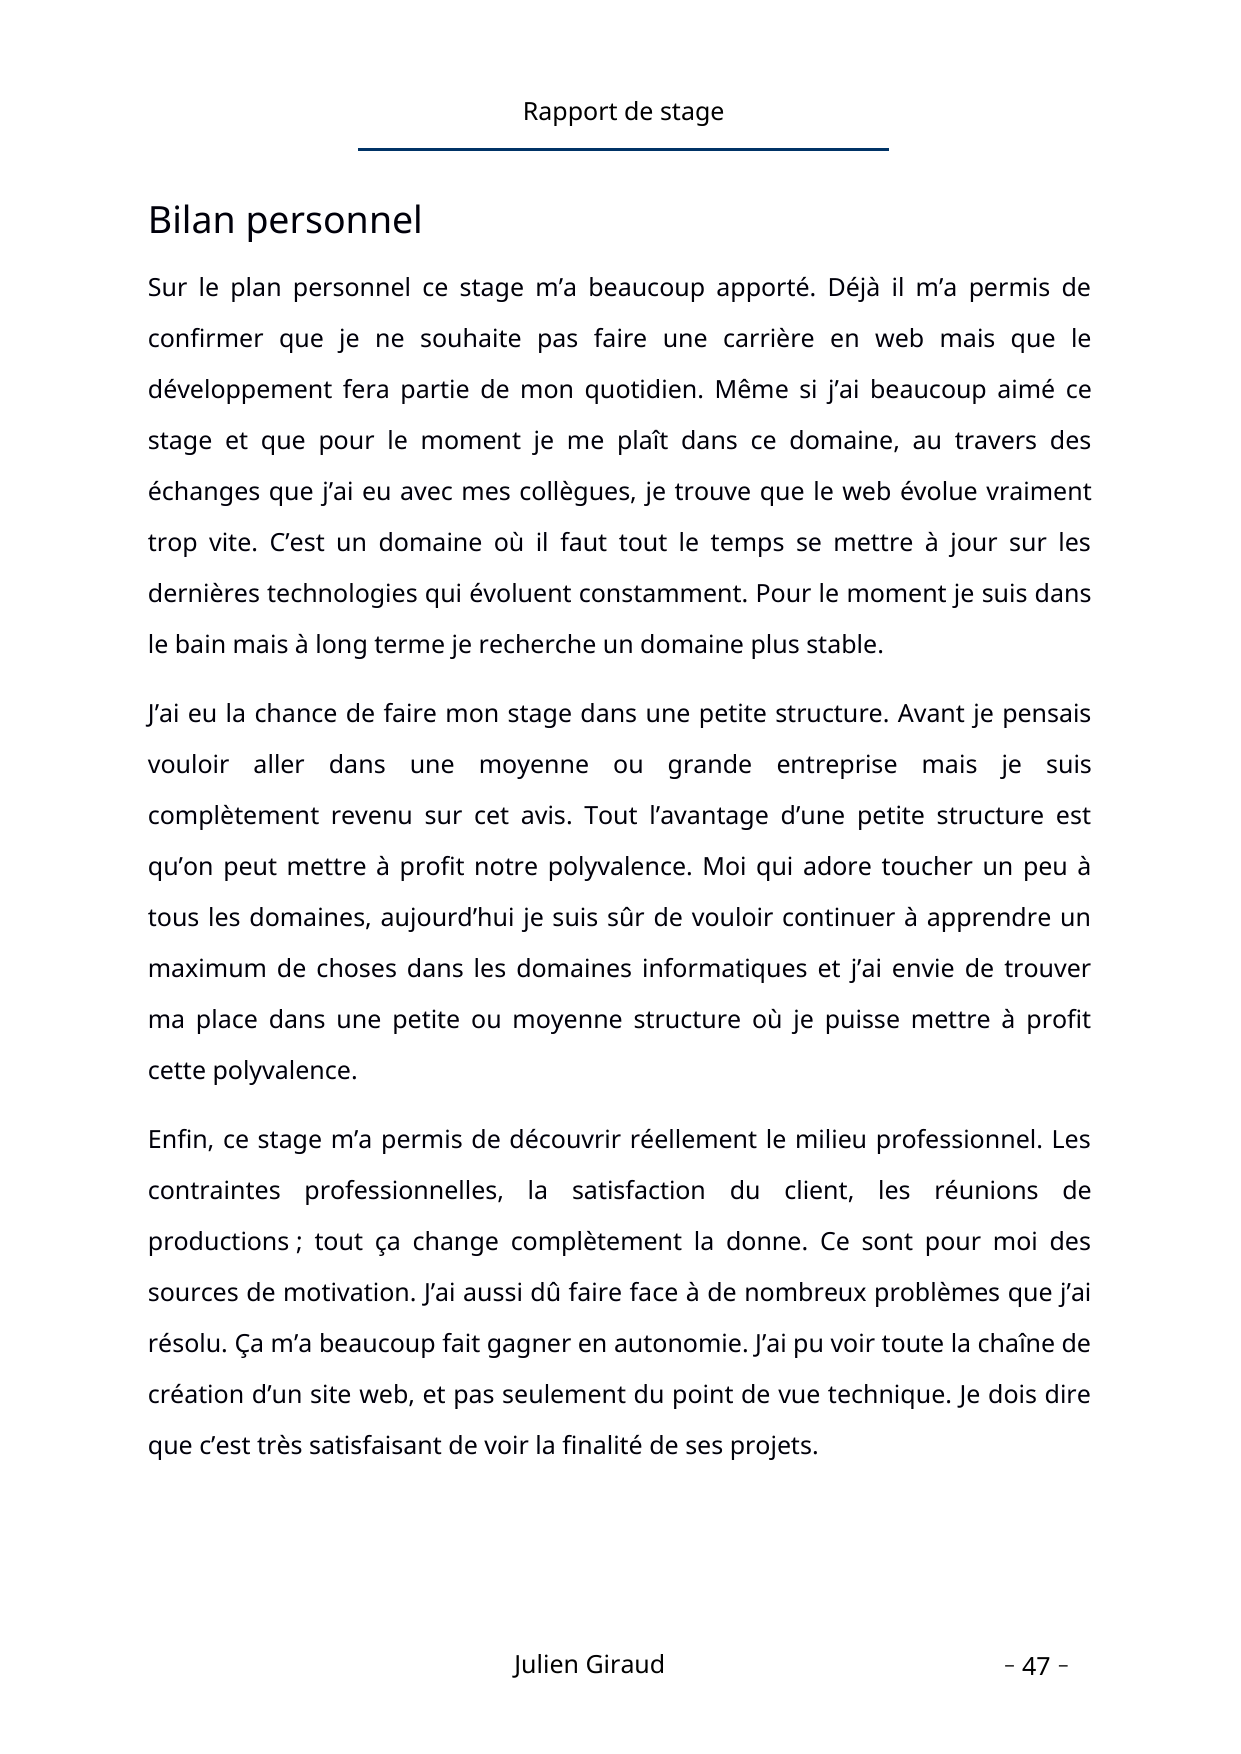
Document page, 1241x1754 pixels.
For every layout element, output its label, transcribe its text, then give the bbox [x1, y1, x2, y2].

text Enfin, ce stage m’a permis de découvrir réellement le milieu professionnel. Les contraintes professionnelles, la satisfaction du client, les réunions de productions ; tout ça change complètement la donne. Ce sont pour moi des sources de motivation. J’ai aussi dû faire face à de nombreux problèmes que j’ai résolu. Ça m’a beaucoup fait gagner en autonomie. J’ai pu voir toute la chaîne de création d’un site web, et pas seulement du point de vue technique. Je dois dire que c’est très satisfaisant de voir la finalité de ses projets. [148, 1122, 1093, 1462]
text J’ai eu la chance de faire mon stage dans une petite structure. Avant je pensais vouloir aller dans une moyenne ou grande entreprise mais je suis complètement revenu sur cet avis. Tout l’avantage d’une petite structure est qu’on peut mettre à profit notre polyvalence. Moi qui adore toucher un peu à tous les domaines, aujourd’hui je suis sûr de vouloir continuer à apprendre un maximum de choses dans les domaines informatiques et j’ai envie de trouver ma place dans une petite ou moyenne structure où je puisse mettre à profit cette polyvalence. [148, 696, 1093, 1087]
text Sur le plan personnel ce stage m’a beaucoup apporté. Déjà il m’a permis de confirmer que je ne souhaite pas faire une carrière en web mais que le développement fera partie de mon quotidien. Même si j’ai beaucoup aimé ce stage et que pour le moment je me plaît dans ce domaine, au travers des échanges que j’ai eu avec mes collègues, je trouve que le web évolue vraiment trop vite. C’est un domaine où il faut tout le temps se mettre à jour sur les dernières technologies qui évoluent constamment. Pour le moment je suis dans le bain mais à long terme je recherche un domaine plus stable. [148, 269, 1093, 661]
subtitle Bilan personnel [148, 193, 1093, 244]
